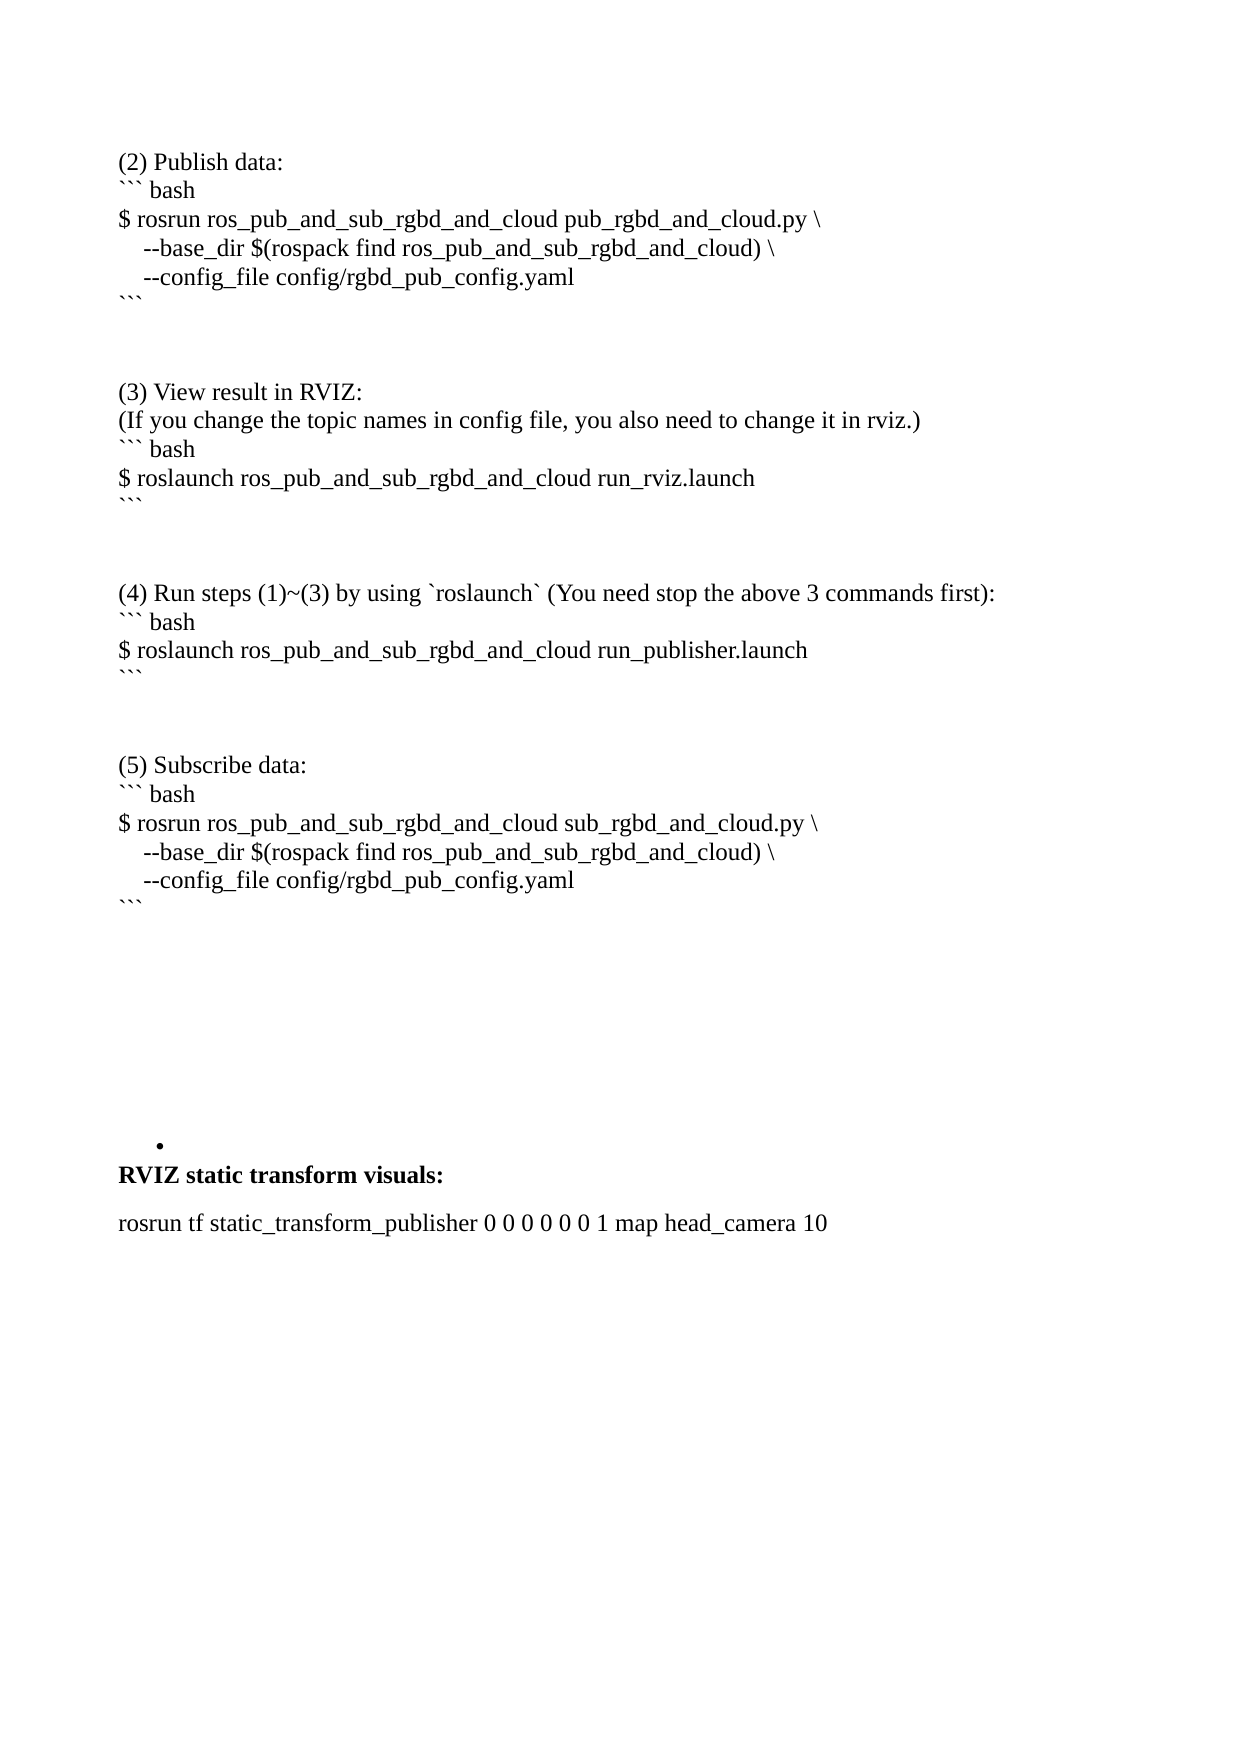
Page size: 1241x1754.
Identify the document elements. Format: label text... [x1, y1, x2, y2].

text $ rosrun ros_pub_and_sub_rgbd_and_cloud sub_rgbd_and_cloud.py \ [118, 808, 1122, 837]
text ``` bash [118, 176, 1122, 204]
text ``` bash [118, 779, 1122, 808]
text (4) Run steps (1)~(3) by using `roslaunch` (You need stop the above 3 commands first): [118, 578, 1122, 607]
text ``` [118, 664, 1122, 693]
text $ roslaunch ros_pub_and_sub_rgbd_and_cloud run_rviz.launch [118, 463, 1122, 492]
text RVIZ static transform visuals: [118, 1160, 1122, 1189]
text (2) Publish data: [118, 147, 1122, 176]
text rosrun tf static_transform_publisher 0 0 0 0 0 0 1 map head_camera 10 [118, 1208, 1122, 1237]
text ``` [118, 291, 1122, 319]
text (3) View result in RVIZ: [118, 377, 1122, 406]
text (If you change the topic names in config file, you also need to change it in rviz.) [118, 406, 1122, 434]
text --config_file config/rgbd_pub_config.yaml [118, 262, 1122, 291]
text --config_file config/rgbd_pub_config.yaml [118, 866, 1122, 894]
text ``` [118, 894, 1122, 923]
text $ rosrun ros_pub_and_sub_rgbd_and_cloud pub_rgbd_and_cloud.py \ [118, 204, 1122, 233]
text (5) Subscribe data: [118, 751, 1122, 779]
text --base_dir $(rospack find ros_pub_and_sub_rgbd_and_cloud) \ [118, 233, 1122, 262]
text --base_dir $(rospack find ros_pub_and_sub_rgbd_and_cloud) \ [118, 837, 1122, 866]
text ``` bash [118, 607, 1122, 636]
text ``` [118, 492, 1122, 521]
text $ roslaunch ros_pub_and_sub_rgbd_and_cloud run_publisher.launch [118, 636, 1122, 664]
text ``` bash [118, 434, 1122, 463]
